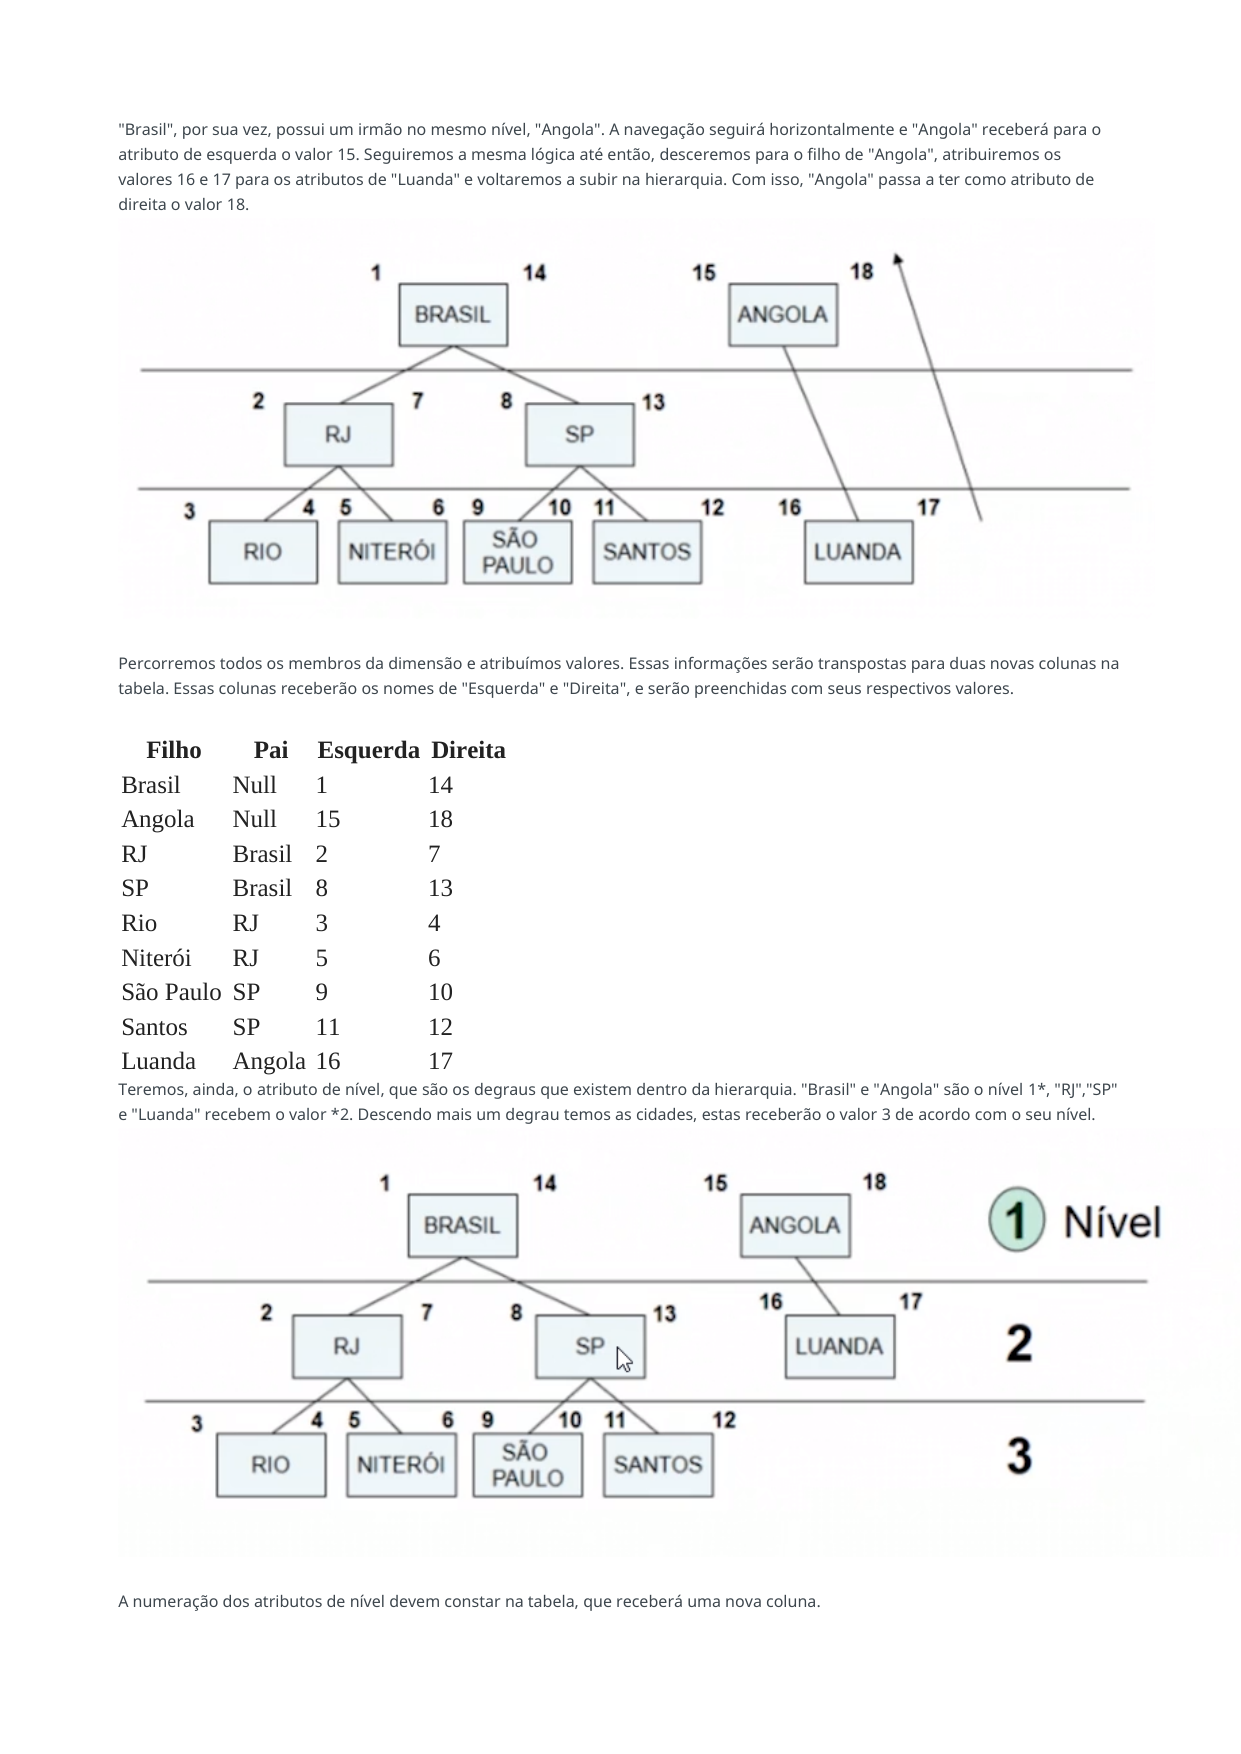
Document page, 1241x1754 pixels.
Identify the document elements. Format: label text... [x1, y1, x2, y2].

table_cell 10 [425, 974, 512, 1009]
table_header Filho [118, 732, 229, 767]
table_cell Brasil [118, 767, 229, 801]
table_header Direita [425, 732, 512, 767]
table_cell 8 [313, 871, 425, 905]
table_cell 5 [313, 940, 425, 974]
table_cell Null [230, 767, 312, 801]
table_cell 17 [425, 1044, 512, 1078]
picture [118, 218, 1155, 619]
table_cell 11 [313, 1009, 425, 1043]
table_cell Angola [230, 1044, 312, 1078]
table_cell RJ [230, 905, 312, 940]
text Percorremos todos os membros da dimensão e atribuímos valores. Essas informações serão transpostas para duas novas colunas na tabela. Essas colunas receberão os nomes de "Esquerda" e "Direita", e serão preenchidas com seus respectivos valores. [118, 652, 1122, 699]
table_cell RJ [230, 940, 312, 974]
table_cell 15 [313, 801, 425, 836]
table_cell 14 [425, 767, 512, 801]
table_cell Rio [118, 905, 229, 940]
table_cell 7 [425, 836, 512, 871]
table_header Pai [230, 732, 312, 767]
table_cell 16 [313, 1044, 425, 1078]
table_cell Santos [118, 1009, 229, 1043]
table_cell 3 [313, 905, 425, 940]
table_cell São Paulo [118, 974, 229, 1009]
table_cell Niterói [118, 940, 229, 974]
table_cell Brasil [230, 836, 312, 871]
text Teremos, ainda, o atributo de nível, que são os degraus que existem dentro da hierarquia. "Brasil" e "Angola" são o nível 1*, "RJ","SP" e "Luanda" recebem o valor *2. Descendo mais um degrau temos as cidades, estas receberão o valor 3 de acordo com o seu nível. [118, 1078, 1122, 1125]
table_cell 13 [425, 871, 512, 905]
table_cell 1 [313, 767, 425, 801]
table_cell Angola [118, 801, 229, 836]
table_cell RJ [118, 836, 229, 871]
table_cell 18 [425, 801, 512, 836]
picture [118, 1128, 1241, 1557]
table_cell 6 [425, 940, 512, 974]
table_cell SP [230, 974, 312, 1009]
table_cell 12 [425, 1009, 512, 1043]
table_cell Brasil [230, 871, 312, 905]
table_header Esquerda [313, 732, 425, 767]
table_cell Null [230, 801, 312, 836]
table_cell 4 [425, 905, 512, 940]
text "Brasil", por sua vez, possui um irmão no mesmo nível, "Angola". A navegação seguirá horizontalmente e "Angola" receberá para o atributo de esquerda o valor 15. Seguiremos a mesma lógica até então, desceremos para o filho de "Angola", atribuiremos os valores 16 e 17 para os atributos de "Luanda" e voltaremos a subir na hierarquia. Com isso, "Angola" passa a ter como atributo de direita o valor 18. [118, 118, 1122, 215]
table_cell 9 [313, 974, 425, 1009]
table_cell SP [230, 1009, 312, 1043]
table_cell SP [118, 871, 229, 905]
table_cell Luanda [118, 1044, 229, 1078]
text A numeração dos atributos de nível devem constar na tabela, que receberá uma nova coluna. [118, 1590, 1122, 1612]
table_cell 2 [313, 836, 425, 871]
